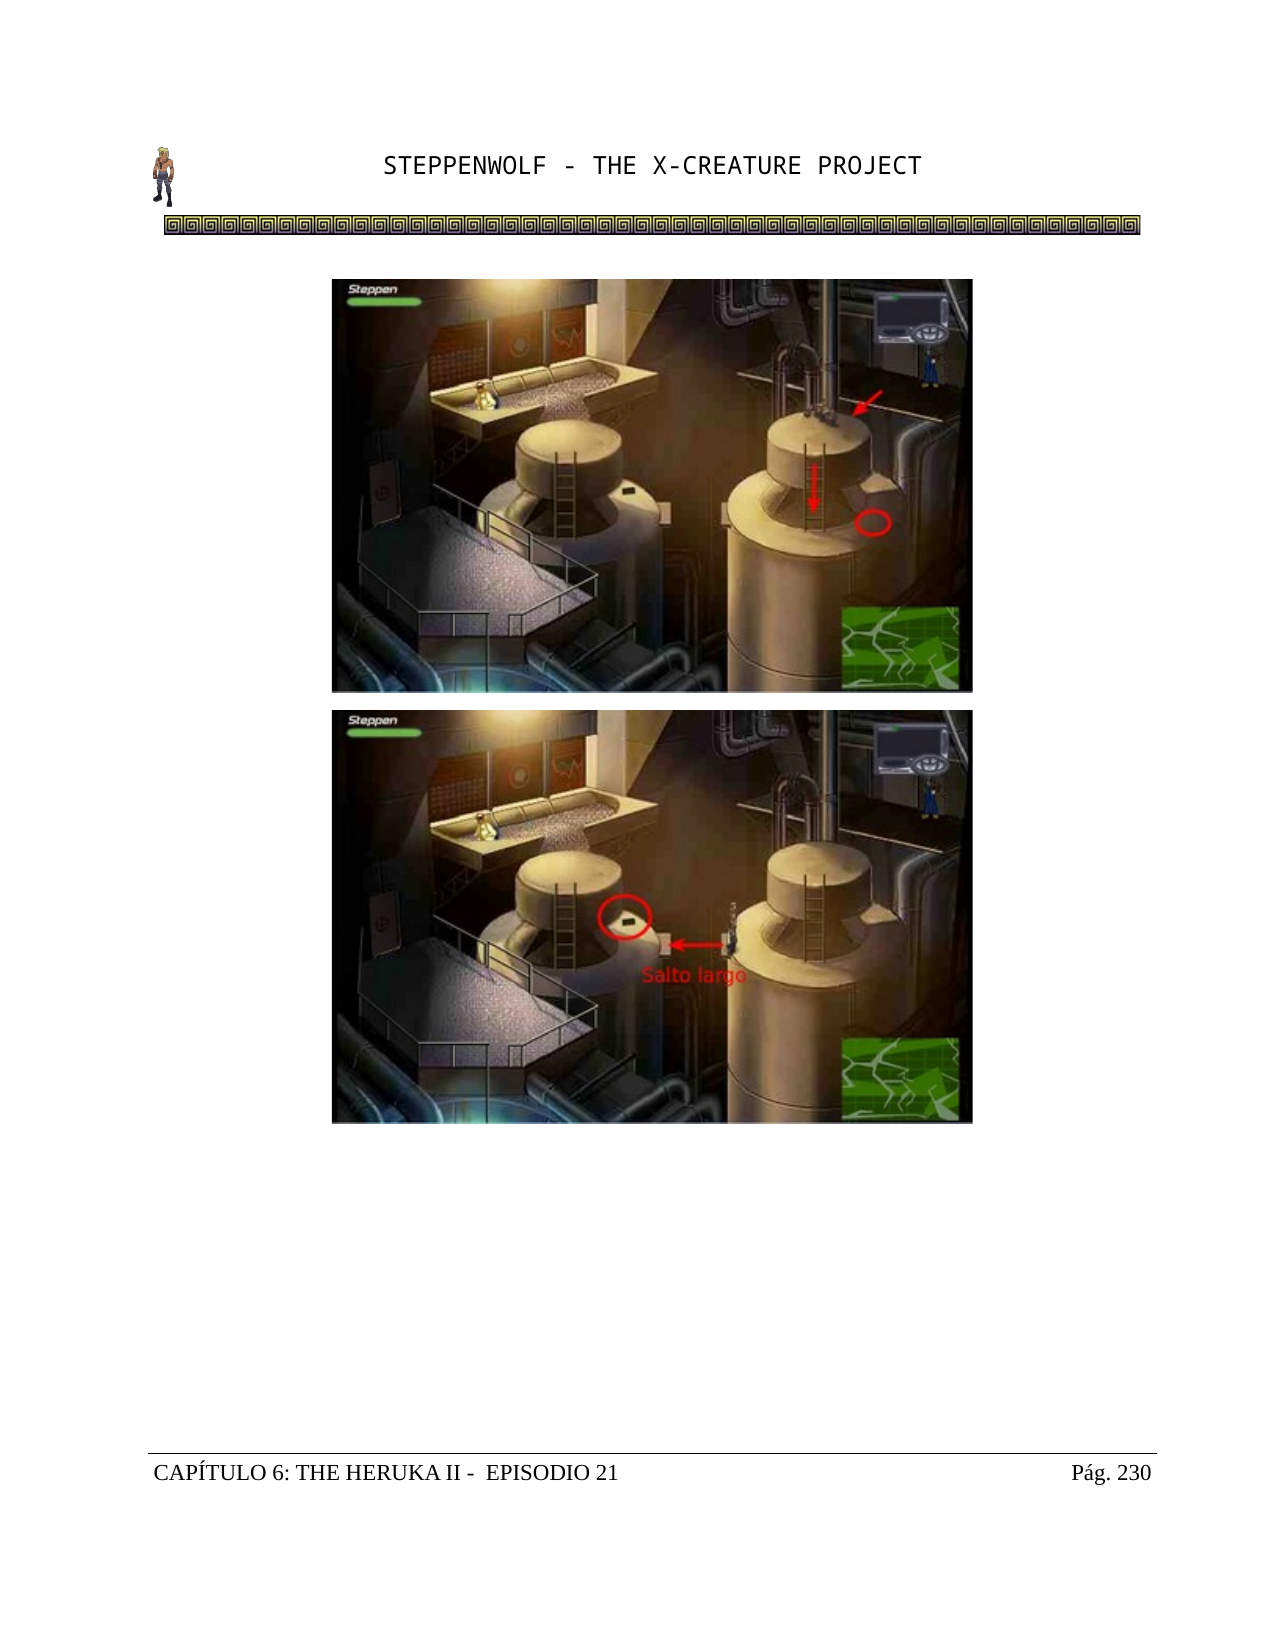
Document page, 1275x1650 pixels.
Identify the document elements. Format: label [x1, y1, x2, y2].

picture [331, 279, 973, 693]
picture [331, 710, 973, 1124]
picture [164, 215, 1141, 235]
picture [147, 147, 181, 207]
